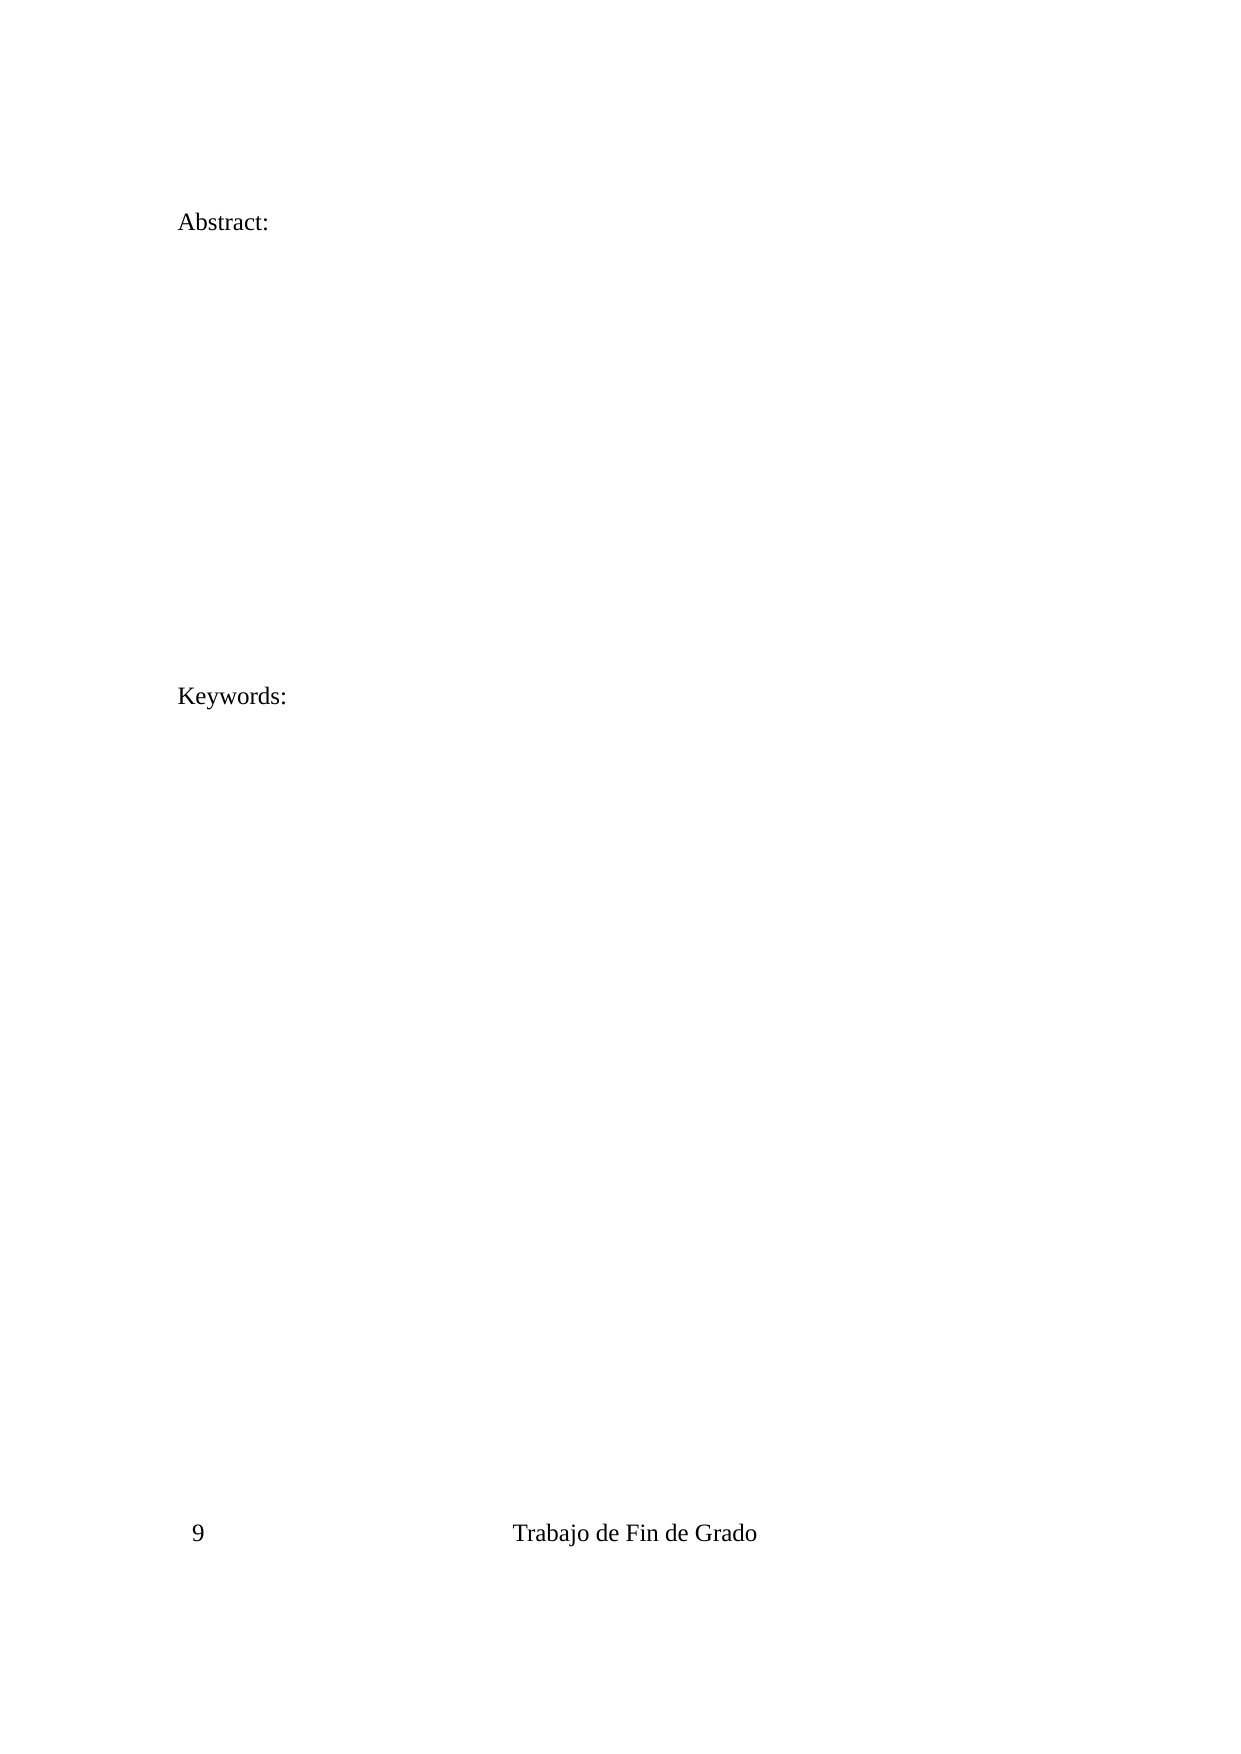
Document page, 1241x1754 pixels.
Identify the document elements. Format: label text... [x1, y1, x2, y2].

text Keywords: [177, 681, 1092, 710]
text Abstract: [177, 207, 1092, 235]
